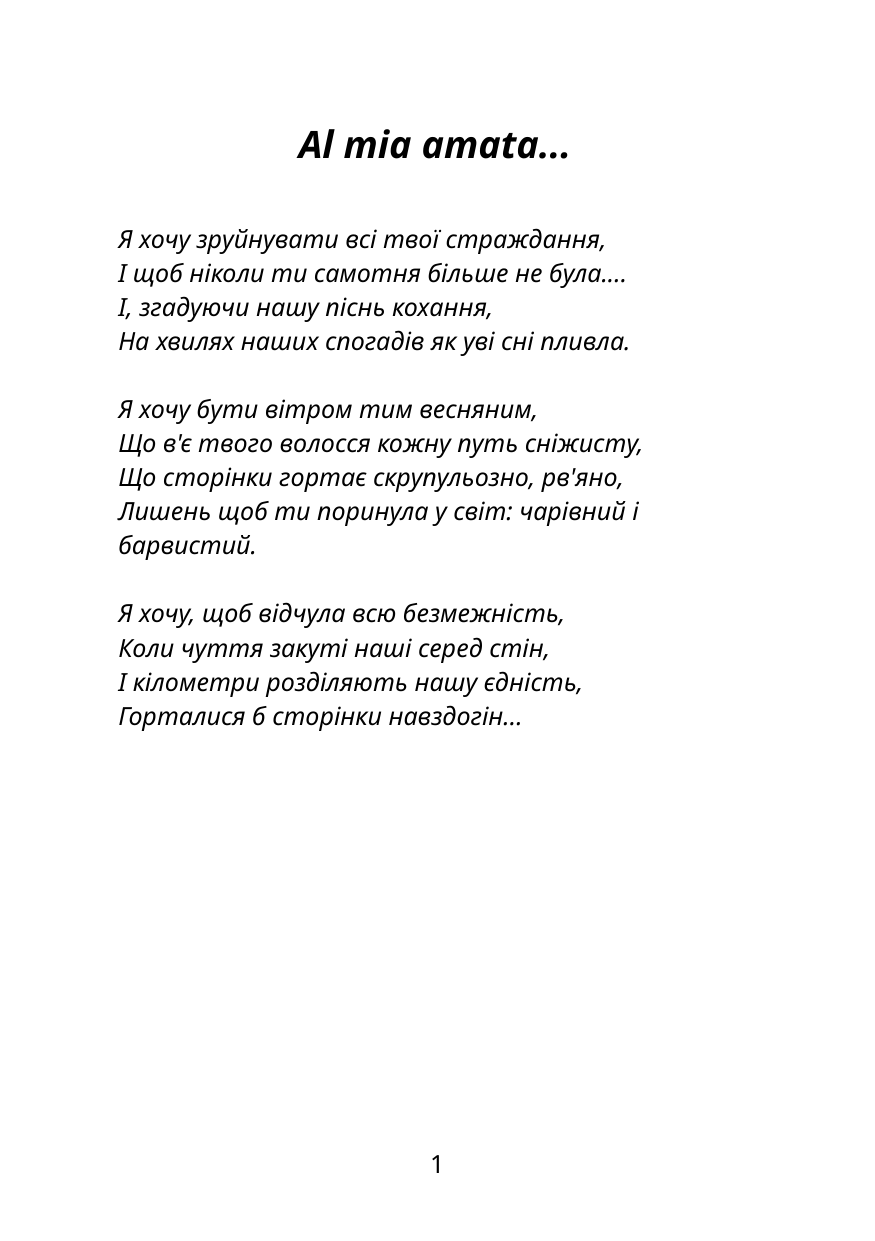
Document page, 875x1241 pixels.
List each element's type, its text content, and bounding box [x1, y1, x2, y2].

subtitle І щоб ніколи ти самотня більше не була.... [118, 256, 756, 289]
subtitle Що сторінки гортає скрупульозно, рв'яно, [118, 460, 756, 494]
subtitle Що в'є твого волосся кожну путь сніжисту, [118, 426, 756, 460]
subtitle Al mia amata... [118, 118, 756, 170]
subtitle Я хочу бути вітром тим весняним, [118, 392, 756, 426]
subtitle І кілометри розділяють нашу єдність, [118, 664, 756, 698]
subtitle Лишень щоб ти поринула у світ: чарівний і барвистий. [118, 494, 756, 562]
subtitle Я хочу зруйнувати всі твої страждання, [118, 221, 756, 256]
subtitle На хвилях наших спогадів як уві сні пливла. [118, 324, 756, 358]
subtitle Горталися б сторінки навздогін... [118, 698, 756, 732]
subtitle І, згадуючи нашу піснь кохання, [118, 289, 756, 324]
subtitle Я хочу, щоб відчула всю безмежність, [118, 596, 756, 630]
subtitle Коли чуття закуті наші серед стін, [118, 630, 756, 664]
